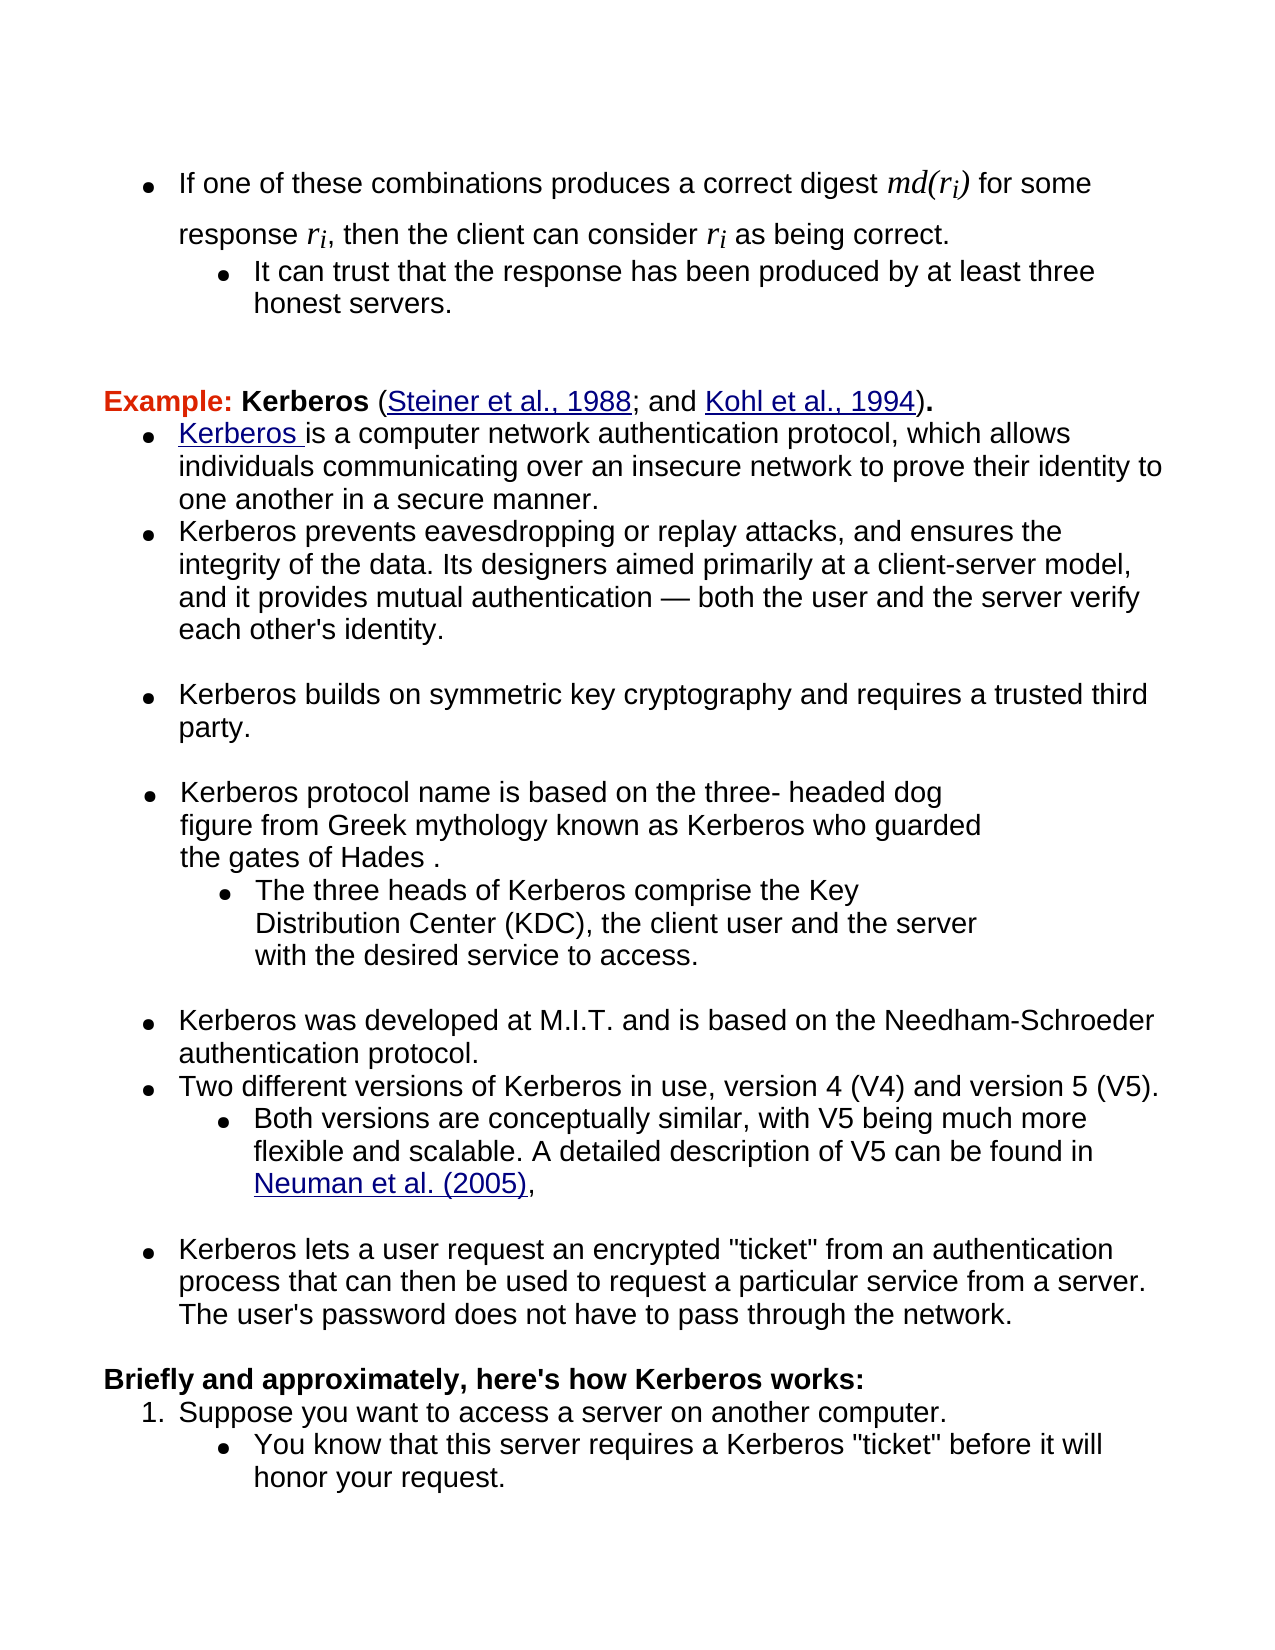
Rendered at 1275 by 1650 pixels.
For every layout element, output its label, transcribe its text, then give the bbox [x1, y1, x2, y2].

list It can trust that the response has been produced by at least three honest servers. [216, 254, 1172, 320]
list If one of these combinations produces a correct digest md(ri) for some response ri, then the client can consider ri as being correct. [141, 153, 1172, 254]
list Both versions are conceptually similar, with V5 being much more flexible and scalable. A detailed description of V5 can be found in Neuman et al. (2005), [216, 1102, 1172, 1200]
text Briefly and approximately, here's how Kerberos works: [103, 1363, 1172, 1396]
list Kerberos was developed at M.I.T. and is based on the Needham-Schroeder authentication protocol. [141, 1004, 1172, 1069]
list Kerberos builds on symmetric key cryptography and requires a trusted third party. [141, 678, 1172, 743]
list Kerberos lets a user request an encrypted "ticket" from an authentication process that can then be used to request a particular service from a server. The user's password does not have to pass through the network. [141, 1233, 1172, 1330]
list Kerberos prevents eavesdropping or replay attacks, and ensures the integrity of the data. Its designers aimed primarily at a client-server model, and it provides mutual authentication — both the user and the server verify each other's identity. [141, 515, 1172, 646]
list Kerberos is a computer network authentication protocol, which allows individuals communicating over an insecure network to prove their identity to one another in a secure manner. [141, 417, 1172, 515]
table_header Kerberos protocol name is based on the three- headed dog figure from Greek mythology known as Kerberos who guarded the gates of Hades . The three heads of Kerberos comprise the Key Distribution Center (KDC), the client user and the server with the desired service to access. [105, 776, 1008, 972]
text Example: Kerberos (Steiner et al., 1988; and Kohl et al., 1994). [103, 385, 1172, 417]
list You know that this server requires a Kerberos "ticket" before it will honor your request. [216, 1428, 1172, 1493]
list Suppose you want to access a server on another computer. [141, 1396, 1172, 1428]
list Two different versions of Kerberos in use, version 4 (V4) and version 5 (V5). [141, 1069, 1172, 1102]
